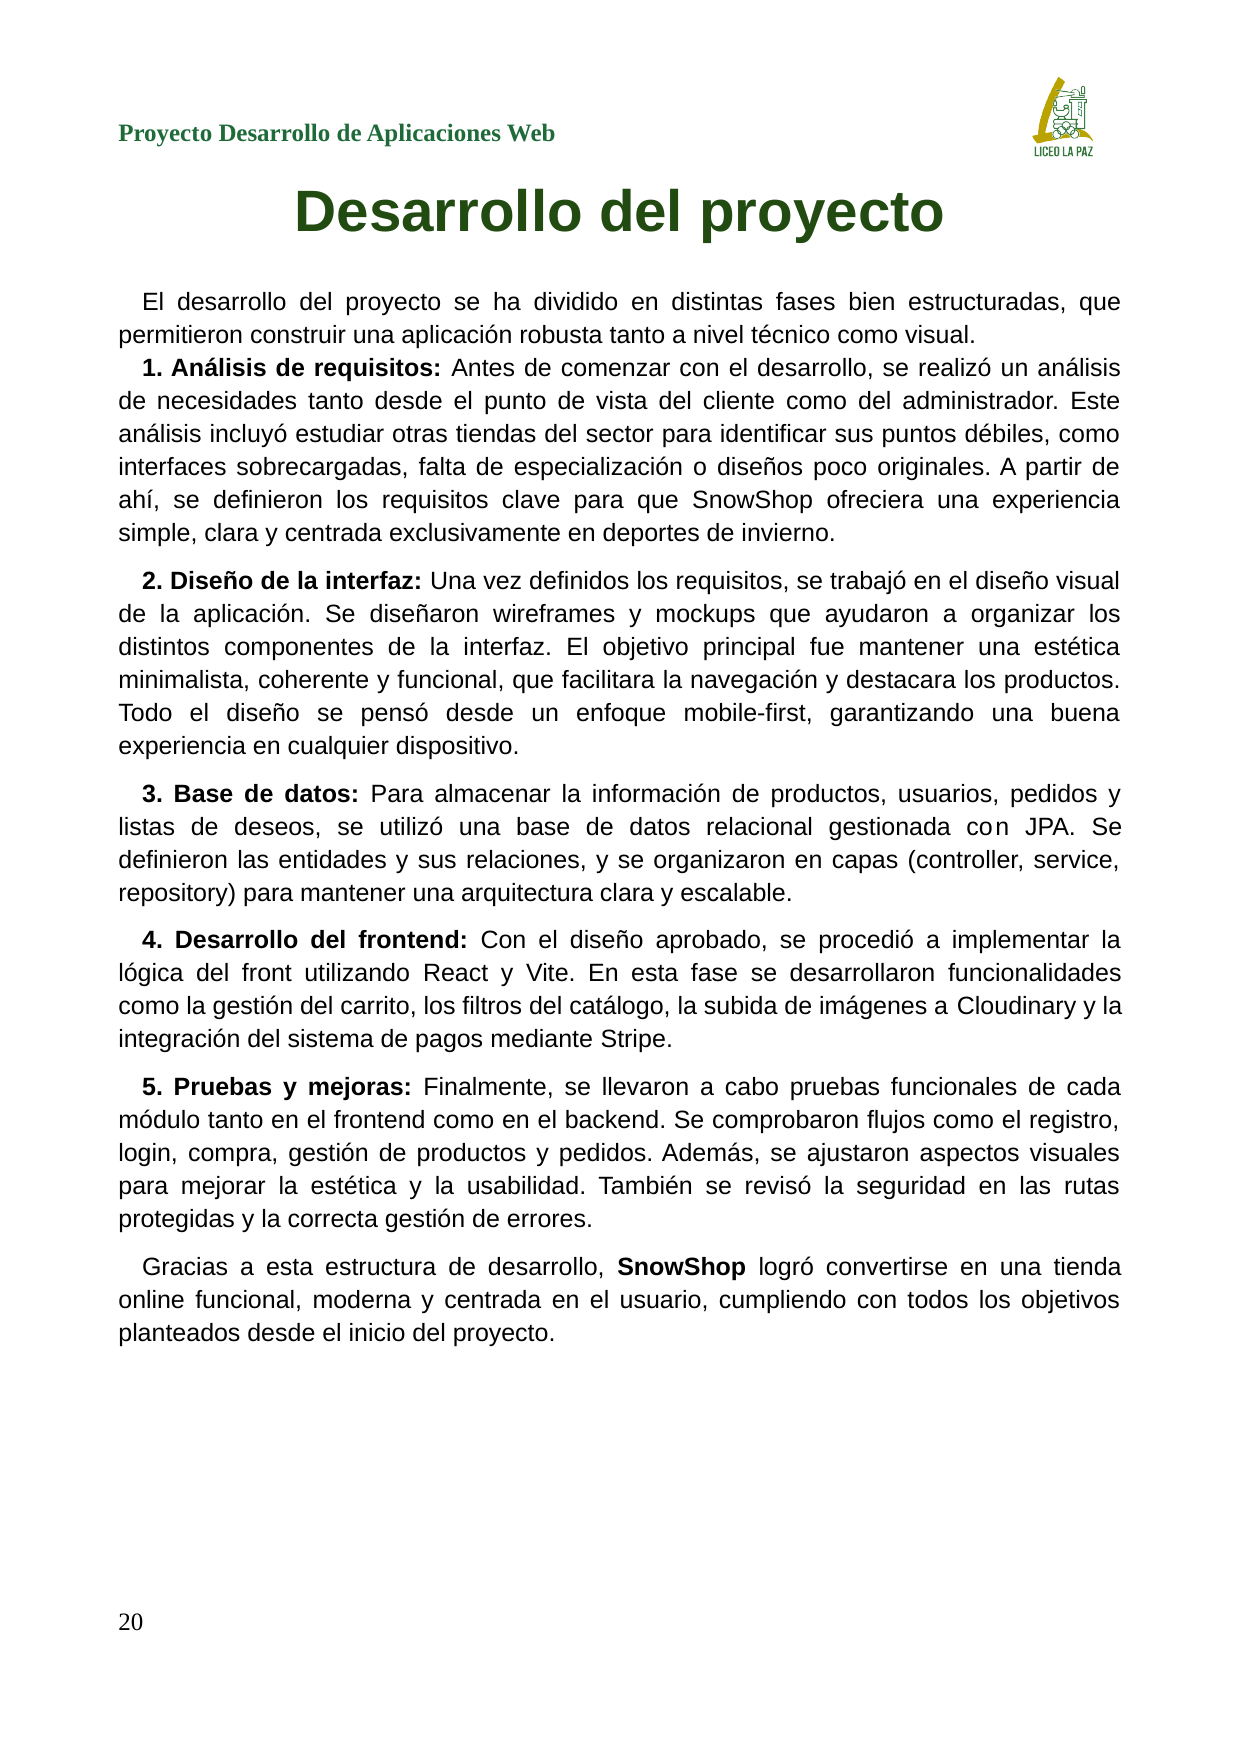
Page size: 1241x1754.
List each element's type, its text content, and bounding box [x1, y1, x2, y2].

subtitle Desarrollo del proyecto [118, 177, 1122, 244]
picture [1025, 70, 1100, 165]
text 3. Base de datos: Para almacenar la información de productos, usuarios, pedidos y listas de deseos, se utilizó una base de datos relacional gestionada con JPA. Se definieron las entidades y sus relaciones, y se organizaron en capas (controller, service, repository) para mantener una arquitectura clara y escalable. [118, 779, 1122, 906]
text 4. Desarrollo del frontend: Con el diseño aprobado, se procedió a implementar la lógica del front utilizando React y Vite. En esta fase se desarrollaron funcionalidades como la gestión del carrito, los filtros del catálogo, la subida de imágenes a Cloudinary y la integración del sistema de pagos mediante Stripe. [118, 925, 1122, 1053]
text 2. Diseño de la interfaz: Una vez definidos los requisitos, se trabajó en el diseño visual de la aplicación. Se diseñaron wireframes y mockups que ayudaron a organizar los distintos componentes de la interfaz. El objetivo principal fue mantener una estética minimalista, coherente y funcional, que facilitara la navegación y destacara los productos. Todo el diseño se pensó desde un enfoque mobile-first, garantizando una buena experiencia en cualquier dispositivo. [118, 566, 1122, 760]
text El desarrollo del proyecto se ha dividido en distintas fases bien estructuradas, que permitieron construir una aplicación robusta tanto a nivel técnico como visual. [118, 287, 1122, 349]
text Gracias a esta estructura de desarrollo, SnowShop logró convertirse en una tienda online funcional, moderna y centrada en el usuario, cumpliendo con todos los objetivos planteados desde el inicio del proyecto. [118, 1252, 1122, 1346]
text 1. Análisis de requisitos: Antes de comenzar con el desarrollo, se realizó un análisis de necesidades tanto desde el punto de vista del cliente como del administrador. Este análisis incluyó estudiar otras tiendas del sector para identificar sus puntos débiles, como interfaces sobrecargadas, falta de especialización o diseños poco originales. A partir de ahí, se definieron los requisitos clave para que SnowShop ofreciera una experiencia simple, clara y centrada exclusivamente en deportes de invierno. [118, 353, 1122, 547]
text 5. Pruebas y mejoras: Finalmente, se llevaron a cabo pruebas funcionales de cada módulo tanto en el frontend como en el backend. Se comprobaron flujos como el registro, login, compra, gestión de productos y pedidos. Además, se ajustaron aspectos visuales para mejorar la estética y la usabilidad. También se revisó la seguridad en las rutas protegidas y la correcta gestión de errores. [118, 1072, 1122, 1233]
